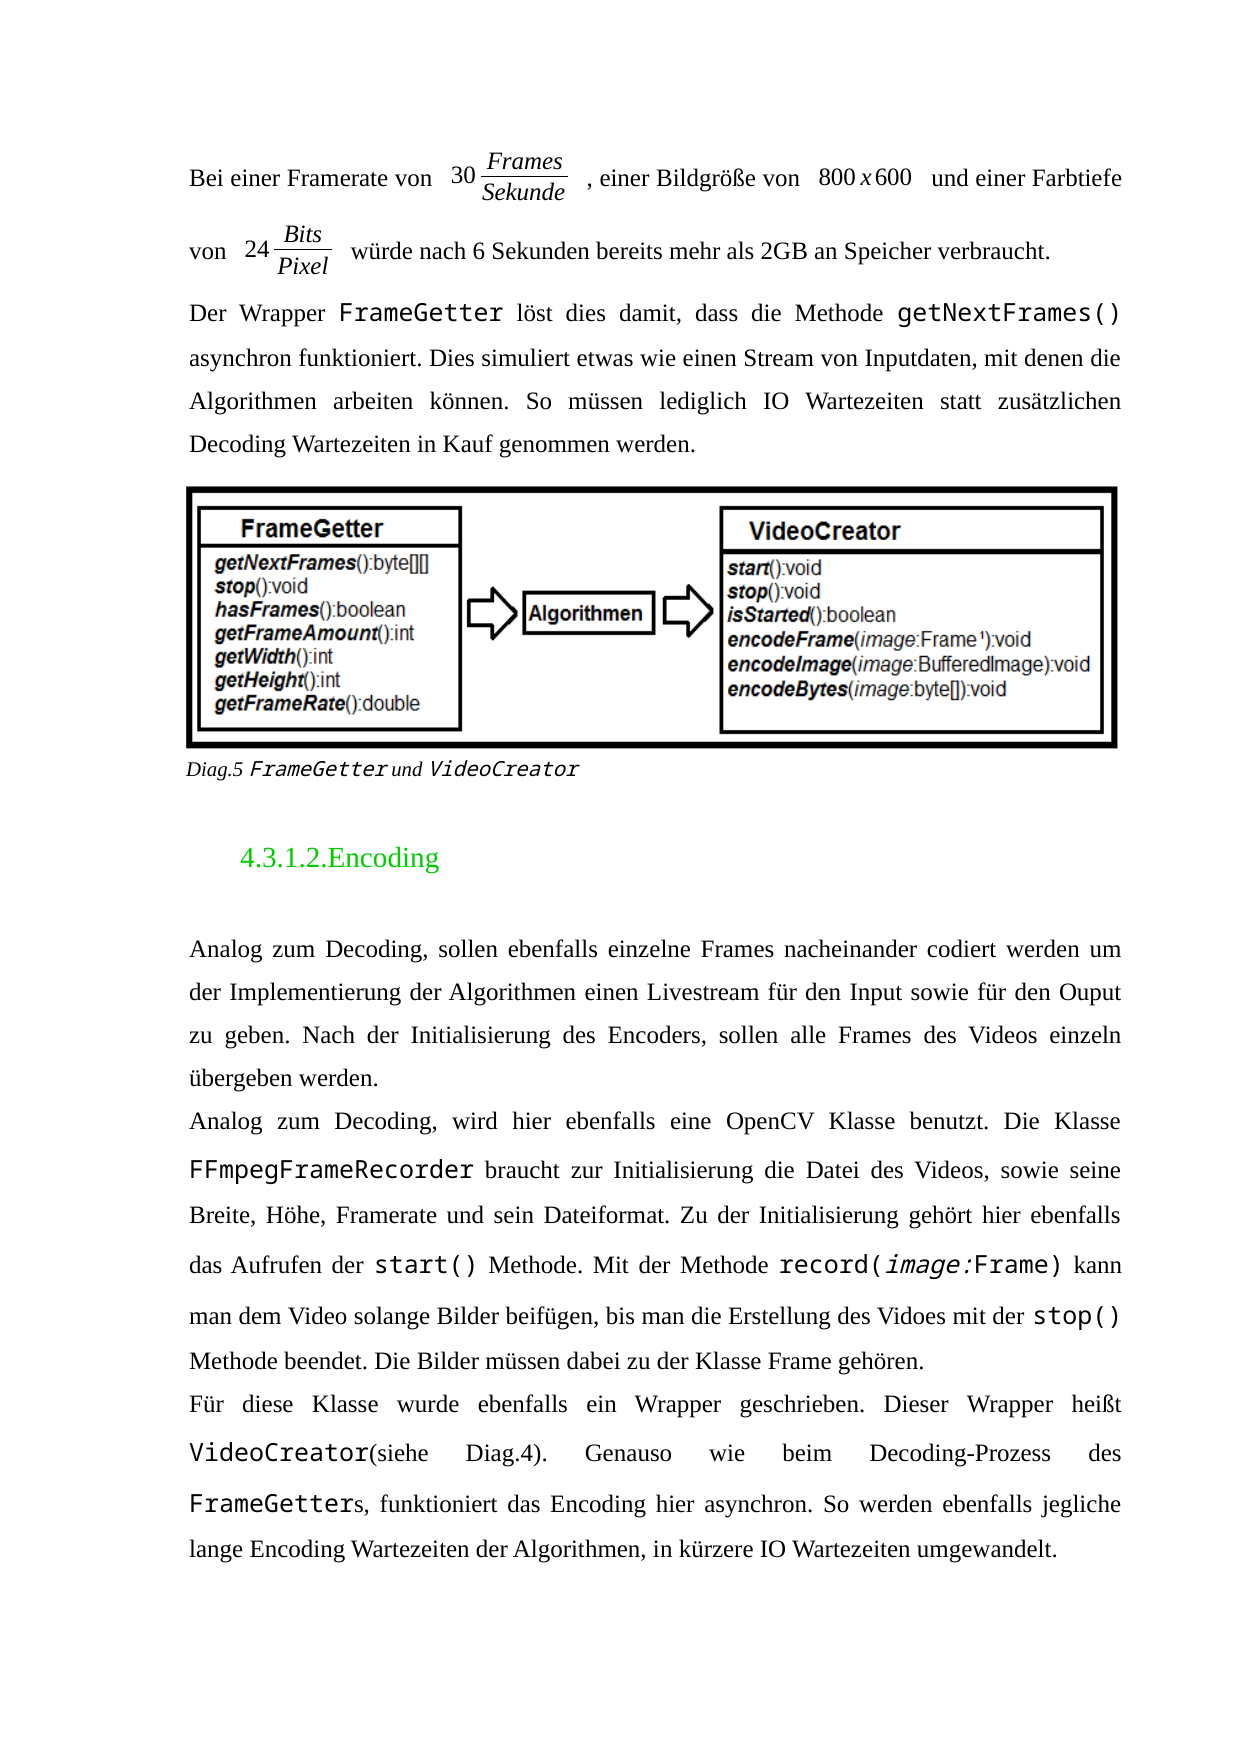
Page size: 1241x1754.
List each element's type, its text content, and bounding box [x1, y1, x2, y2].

text Der Wrapper FrameGetter löst dies damit, dass die Methode getNextFrames() asynchron funktioniert. Dies simuliert etwas wie einen Stream von Inputdaten, mit denen die Algorithmen arbeiten können. So müssen lediglich IO Wartezeiten statt zusätzlichen Decoding Wartezeiten in Kauf genommen werden. [189, 294, 1122, 458]
text Diag.5 FrameGetter und VideoCreator [186, 484, 1182, 783]
text Analog zum Decoding, wird hier ebenfalls eine OpenCV Klasse benutzt. Die Klasse FFmpegFrameRecorder braucht zur Initialisierung die Datei des Videos, sowie seine Breite, Höhe, Framerate und sein Dateiformat. Zu der Initialisierung gehört hier ebenfalls das Aufrufen der start() Methode. Mit der Methode record(image:Frame) kann man dem Video solange Bilder beifügen, bis man die Erstellung des Vidoes mit der stop() Methode beendet. Die Bilder müssen dabei zu der Klasse Frame gehören. [189, 1106, 1122, 1374]
text Für diese Klasse wurde ebenfalls ein Wrapper geschrieben. Dieser Wrapper heißt VideoCreator(siehe Diag.4). Genauso wie beim Decoding-Prozess des FrameGetters, funktioniert das Encoding hier asynchron. So werden ebenfalls jegliche lange Encoding Wartezeiten der Algorithmen, in kürzere IO Wartezeiten umgewandelt. [189, 1389, 1122, 1563]
picture [186, 484, 1119, 755]
text Analog zum Decoding, sollen ebenfalls einzelne Frames nacheinander codiert werden um der Implementierung der Algorithmen einen Livestream für den Input sowie für den Ouput zu geben. Nach der Initialisierung des Encoders, sollen alle Frames des Videos einzeln übergeben werden. [189, 934, 1122, 1092]
text Bei einer Framerate von, einer Bildgröße vonund einer Farbtiefe vonwürde nach 6 Sekunden bereits mehr als 2GB an Speicher verbraucht. [189, 148, 1122, 280]
text 4.3.1.2.Encoding [189, 840, 1122, 874]
